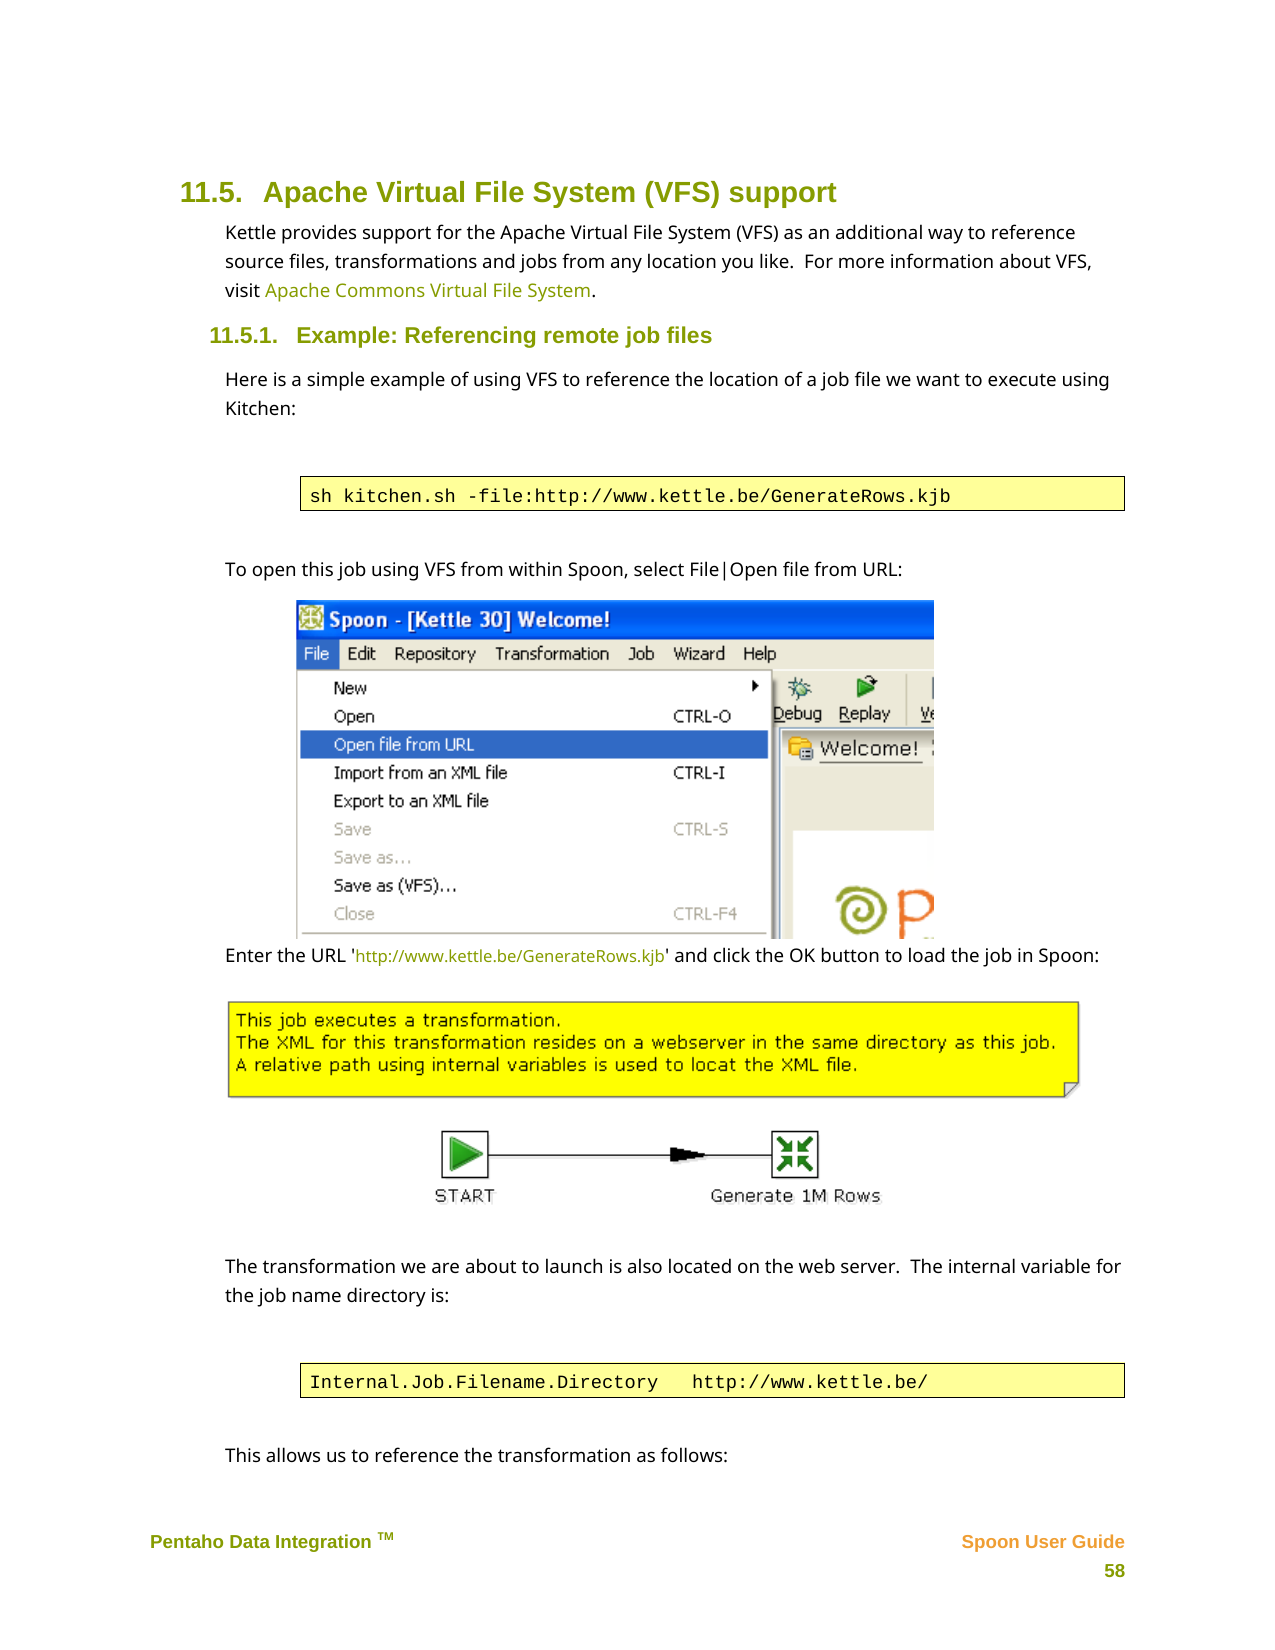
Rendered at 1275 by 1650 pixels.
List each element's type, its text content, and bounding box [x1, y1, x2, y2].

subtitle Example: Referencing remote job files [209, 316, 1125, 351]
subtitle Apache Virtual File System (VFS) support [179, 175, 1125, 210]
text Enter the URL 'http://www.kettle.be/GenerateRows.kjb' and click the OK button to load the job in Spoon: [225, 594, 1125, 968]
text sh kitchen.sh -file:http://www.kettle.be/GenerateRows.kjb [301, 477, 1124, 510]
picture [225, 996, 1082, 1209]
text The transformation we are about to launch is also located on the web server. The internal variable for the job name directory is: [225, 1250, 1125, 1308]
picture [296, 600, 934, 939]
text Kettle provides support for the Apache Virtual File System (VFS) as an additional way to reference source files, transformations and jobs from any location you like. For more information about VFS, visit Apache Commons Virtual File System. [225, 216, 1125, 303]
text Internal.Job.Filename.Directory http://www.kettle.be/ [301, 1364, 1124, 1397]
text Here is a simple example of using VFS to reference the location of a job file we want to execute using Kitchen: [225, 363, 1125, 422]
text This allows us to reference the transformation as follows: [225, 1439, 1125, 1469]
text To open this job using VFS from within Spoon, select File|Open file from URL: [225, 553, 1125, 582]
